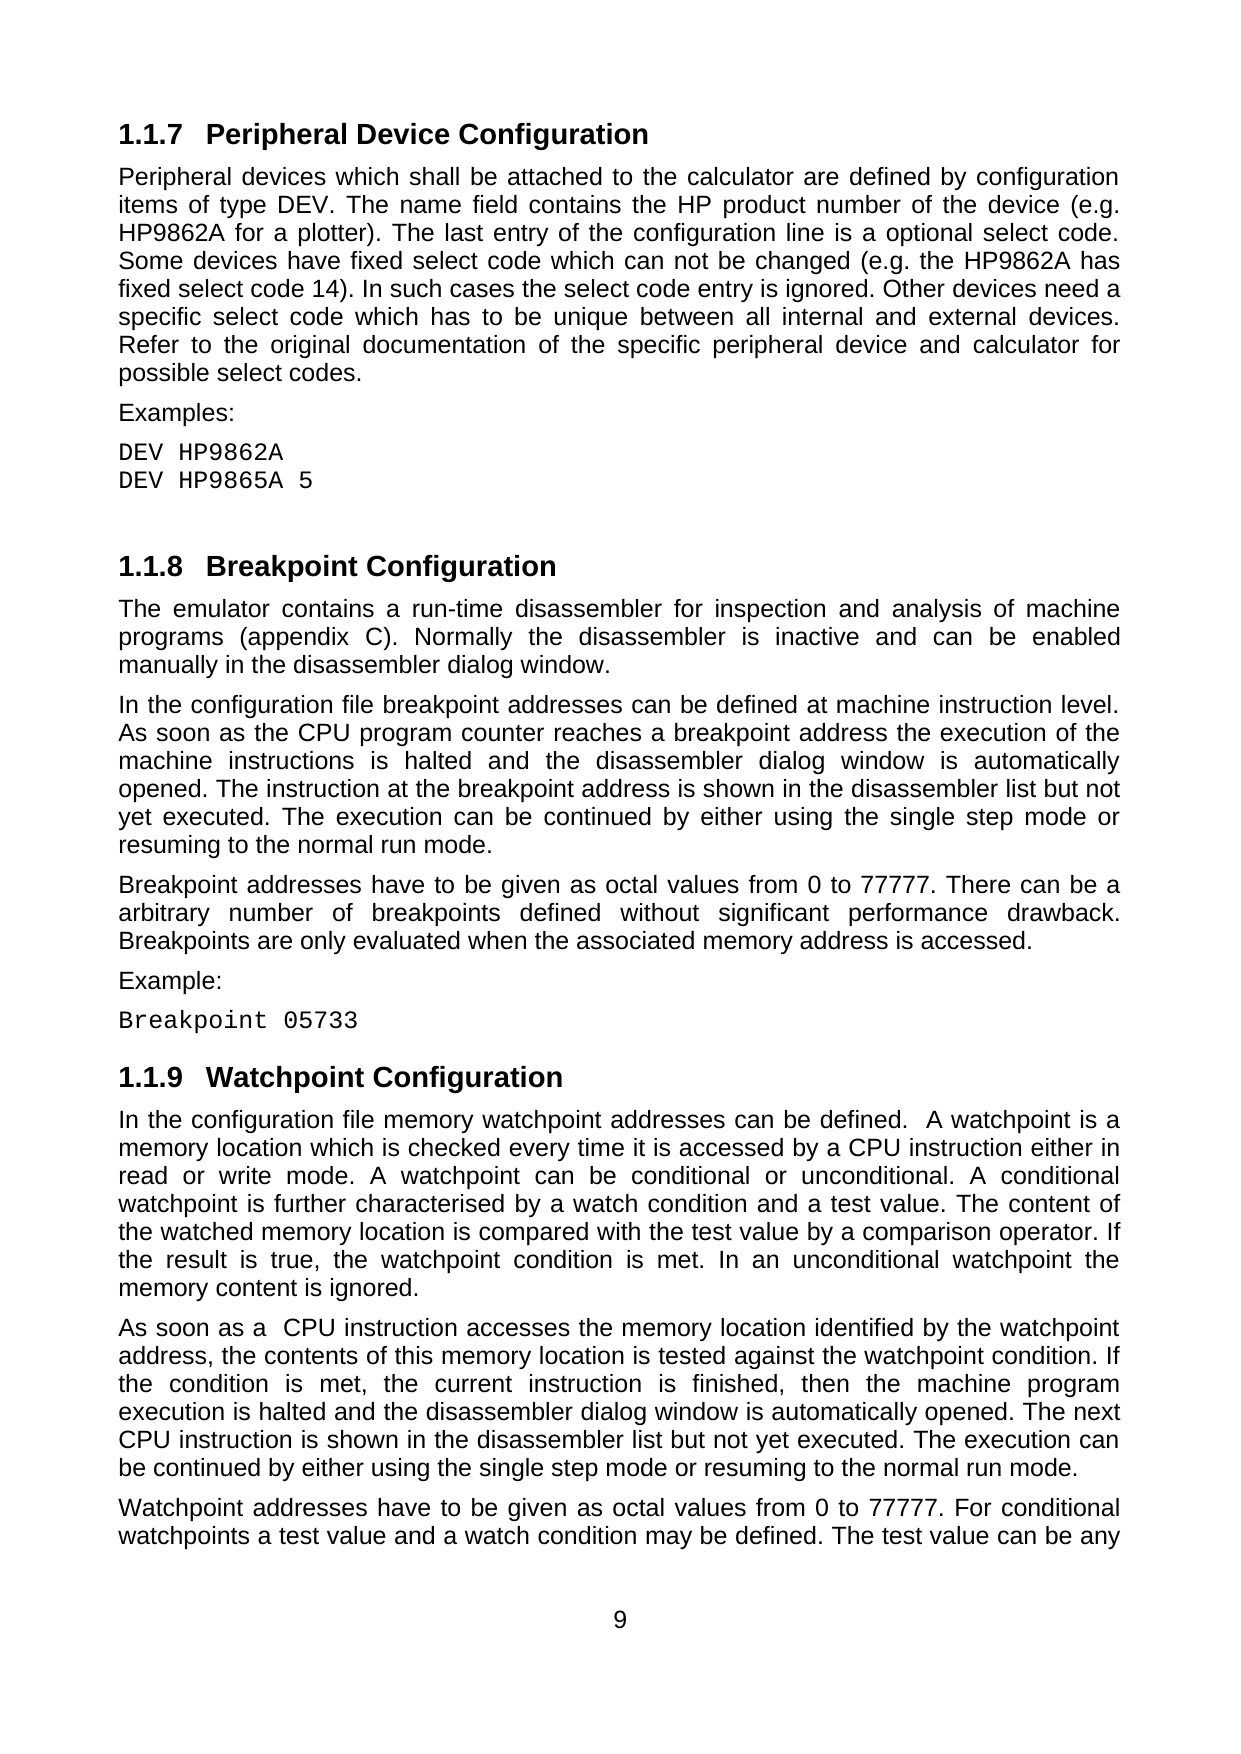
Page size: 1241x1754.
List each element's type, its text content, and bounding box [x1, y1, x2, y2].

text As soon as a CPU instruction accesses the memory location identified by the watchpoint address, the contents of this memory location is tested against the watchpoint condition. If the condition is met, the current instruction is finished, then the machine program execution is halted and the disassembler dialog window is automatically opened. The next CPU instruction is shown in the disassembler list but not yet executed. The execution can be continued by either using the single step mode or resuming to the normal run mode. [118, 1314, 1122, 1481]
text Examples: [118, 399, 1122, 427]
text In the configuration file breakpoint addresses can be defined at machine instruction level. As soon as the CPU program counter reaches a breakpoint address the execution of the machine instructions is halted and the disassembler dialog window is automatically opened. The instruction at the breakpoint address is shown in the disassembler list but not yet executed. The execution can be continued by either using the single step mode or resuming to the normal run mode. [118, 691, 1122, 858]
subtitle Breakpoint Configuration [118, 549, 1122, 582]
text Watchpoint addresses have to be given as octal values from 0 to 77777. For conditional watchpoints a test value and a watch condition may be defined. The test value can be any [118, 1494, 1122, 1550]
text Breakpoint addresses have to be given as octal values from 0 to 77777. There can be a arbitrary number of breakpoints defined without significant performance drawback. Breakpoints are only evaluated when the associated memory address is accessed. [118, 871, 1122, 954]
subtitle Watchpoint Configuration [118, 1061, 1122, 1093]
text DEV HP9865A 5 [118, 468, 1122, 496]
text Example: [118, 967, 1122, 995]
text The emulator contains a run-time disassembler for inspection and analysis of machine programs (appendix C). Normally the disassembler is inactive and can be enabled manually in the disassembler dialog window. [118, 594, 1122, 678]
text In the configuration file memory watchpoint addresses can be defined. A watchpoint is a memory location which is checked every time it is accessed by a CPU instruction either in read or write mode. A watchpoint can be conditional or unconditional. A conditional watchpoint is further characterised by a watch condition and a test value. The content of the watched memory location is compared with the test value by a comparison operator. If the result is true, the watchpoint condition is met. In an unconditional watchpoint the memory content is ignored. [118, 1106, 1122, 1301]
text Breakpoint 05733 [118, 1007, 1122, 1036]
text Peripheral devices which shall be attached to the calculator are defined by configuration items of type DEV. The name field contains the HP product number of the device (e.g. HP9862A for a plotter). The last entry of the configuration line is a optional select code. Some devices have fixed select code which can not be changed (e.g. the HP9862A has fixed select code 14). In such cases the select code entry is ignored. Other devices need a specific select code which has to be unique between all internal and external devices. Refer to the original documentation of the specific peripheral device and calculator for possible select codes. [118, 163, 1122, 387]
text DEV HP9862A [118, 439, 1122, 468]
subtitle Peripheral Device Configuration [118, 118, 1122, 151]
